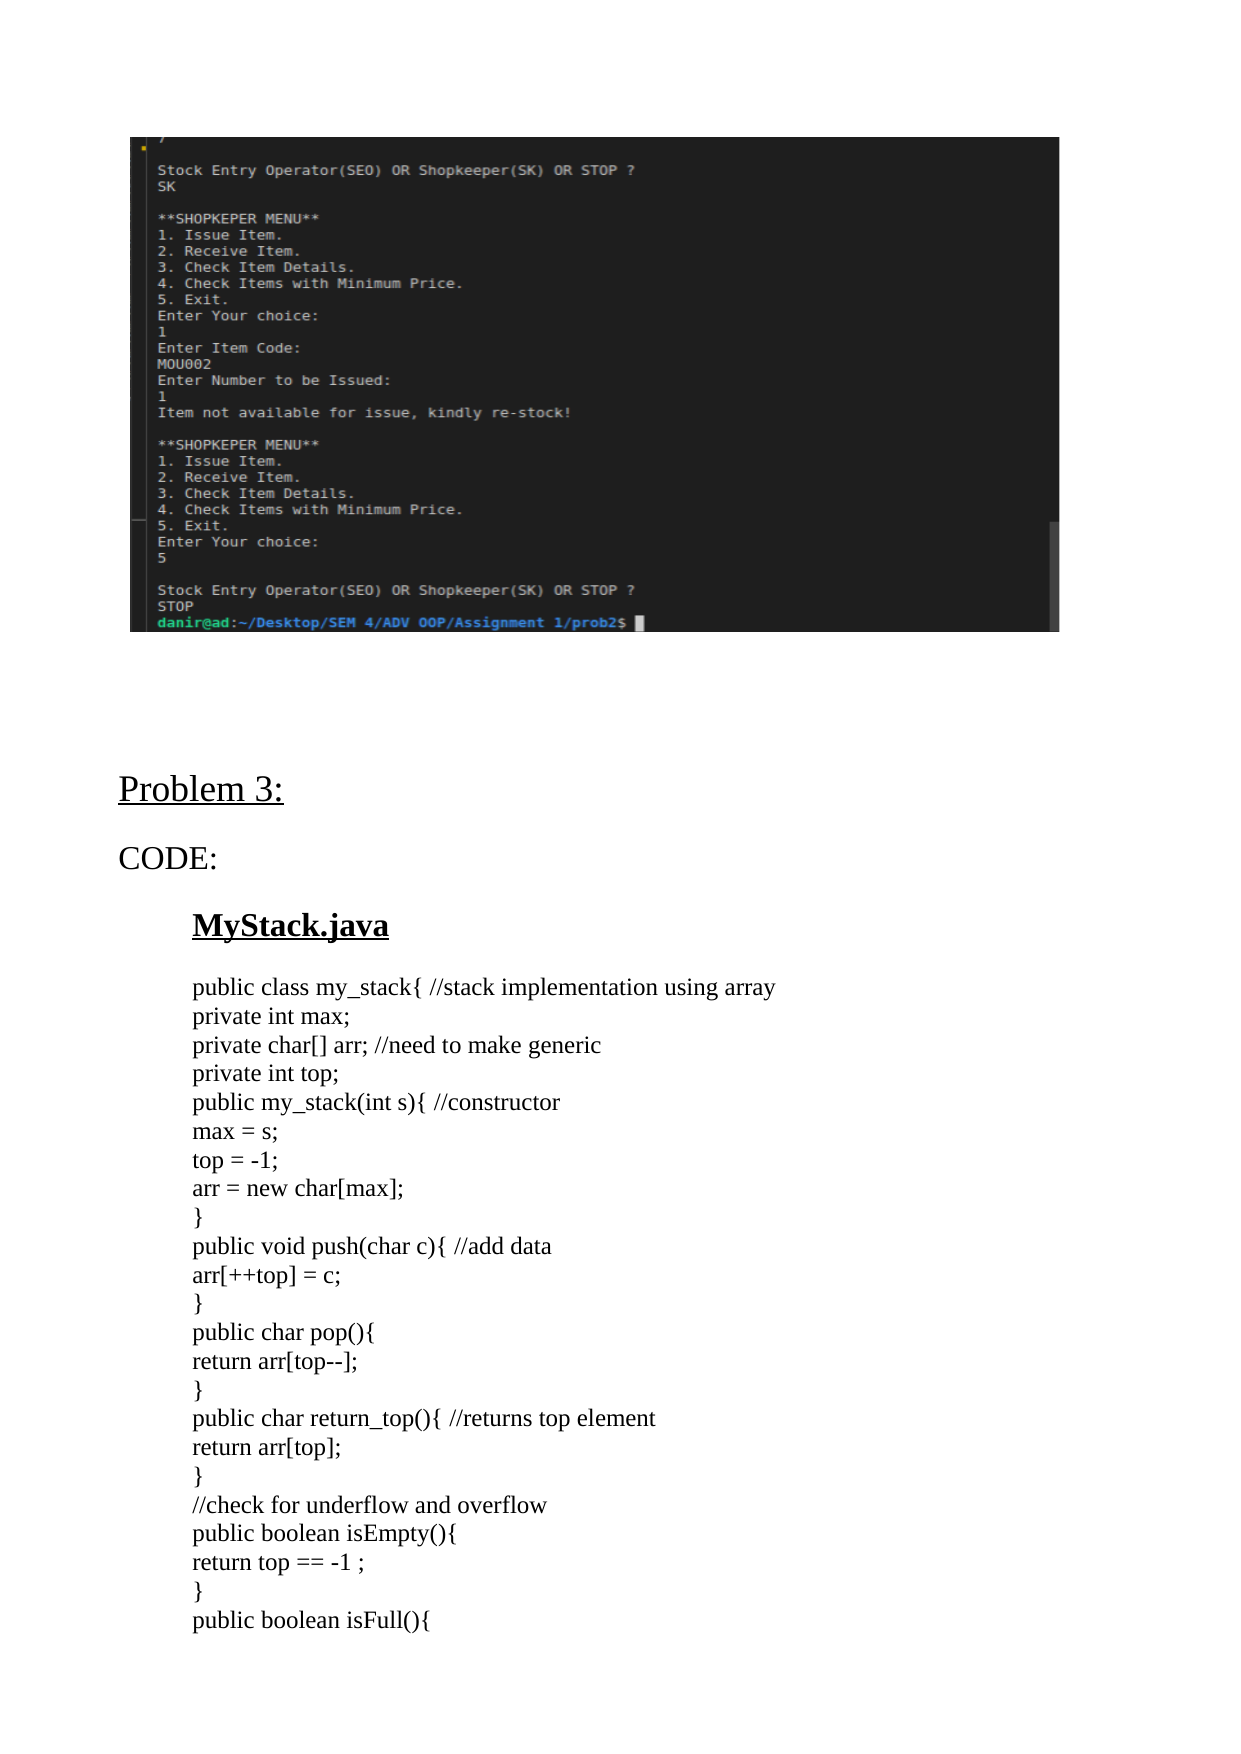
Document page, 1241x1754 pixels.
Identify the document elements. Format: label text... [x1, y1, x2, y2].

text top = -1; [118, 1145, 1122, 1173]
text } [118, 1288, 1122, 1317]
text return arr[top]; [118, 1432, 1122, 1461]
text CODE: [118, 838, 1122, 876]
text } [118, 1576, 1122, 1605]
text public char return_top(){ //returns top element [118, 1403, 1122, 1432]
text arr[++top] = c; [118, 1260, 1122, 1288]
text //check for underflow and overflow [118, 1490, 1122, 1518]
text return arr[top--]; [118, 1346, 1122, 1375]
text private int max; [118, 1001, 1122, 1030]
text private char[] arr; //need to make generic [118, 1030, 1122, 1058]
text max = s; [118, 1116, 1122, 1145]
text MyStack.java [118, 905, 1122, 943]
text } [118, 1202, 1122, 1231]
text arr = new char[max]; [118, 1173, 1122, 1202]
text public boolean isFull(){ [118, 1605, 1122, 1633]
text } [118, 1375, 1122, 1403]
text public char pop(){ [118, 1317, 1122, 1346]
text public boolean isEmpty(){ [118, 1518, 1122, 1547]
text } [118, 1461, 1122, 1490]
text private int top; [118, 1058, 1122, 1087]
text Problem 3: [118, 766, 1122, 809]
text public void push(char c){ //add data [118, 1231, 1122, 1260]
text public my_stack(int s){ //constructor [118, 1087, 1122, 1116]
text public class my_stack{ //stack implementation using array [118, 972, 1122, 1001]
text return top == -1 ; [118, 1547, 1122, 1576]
